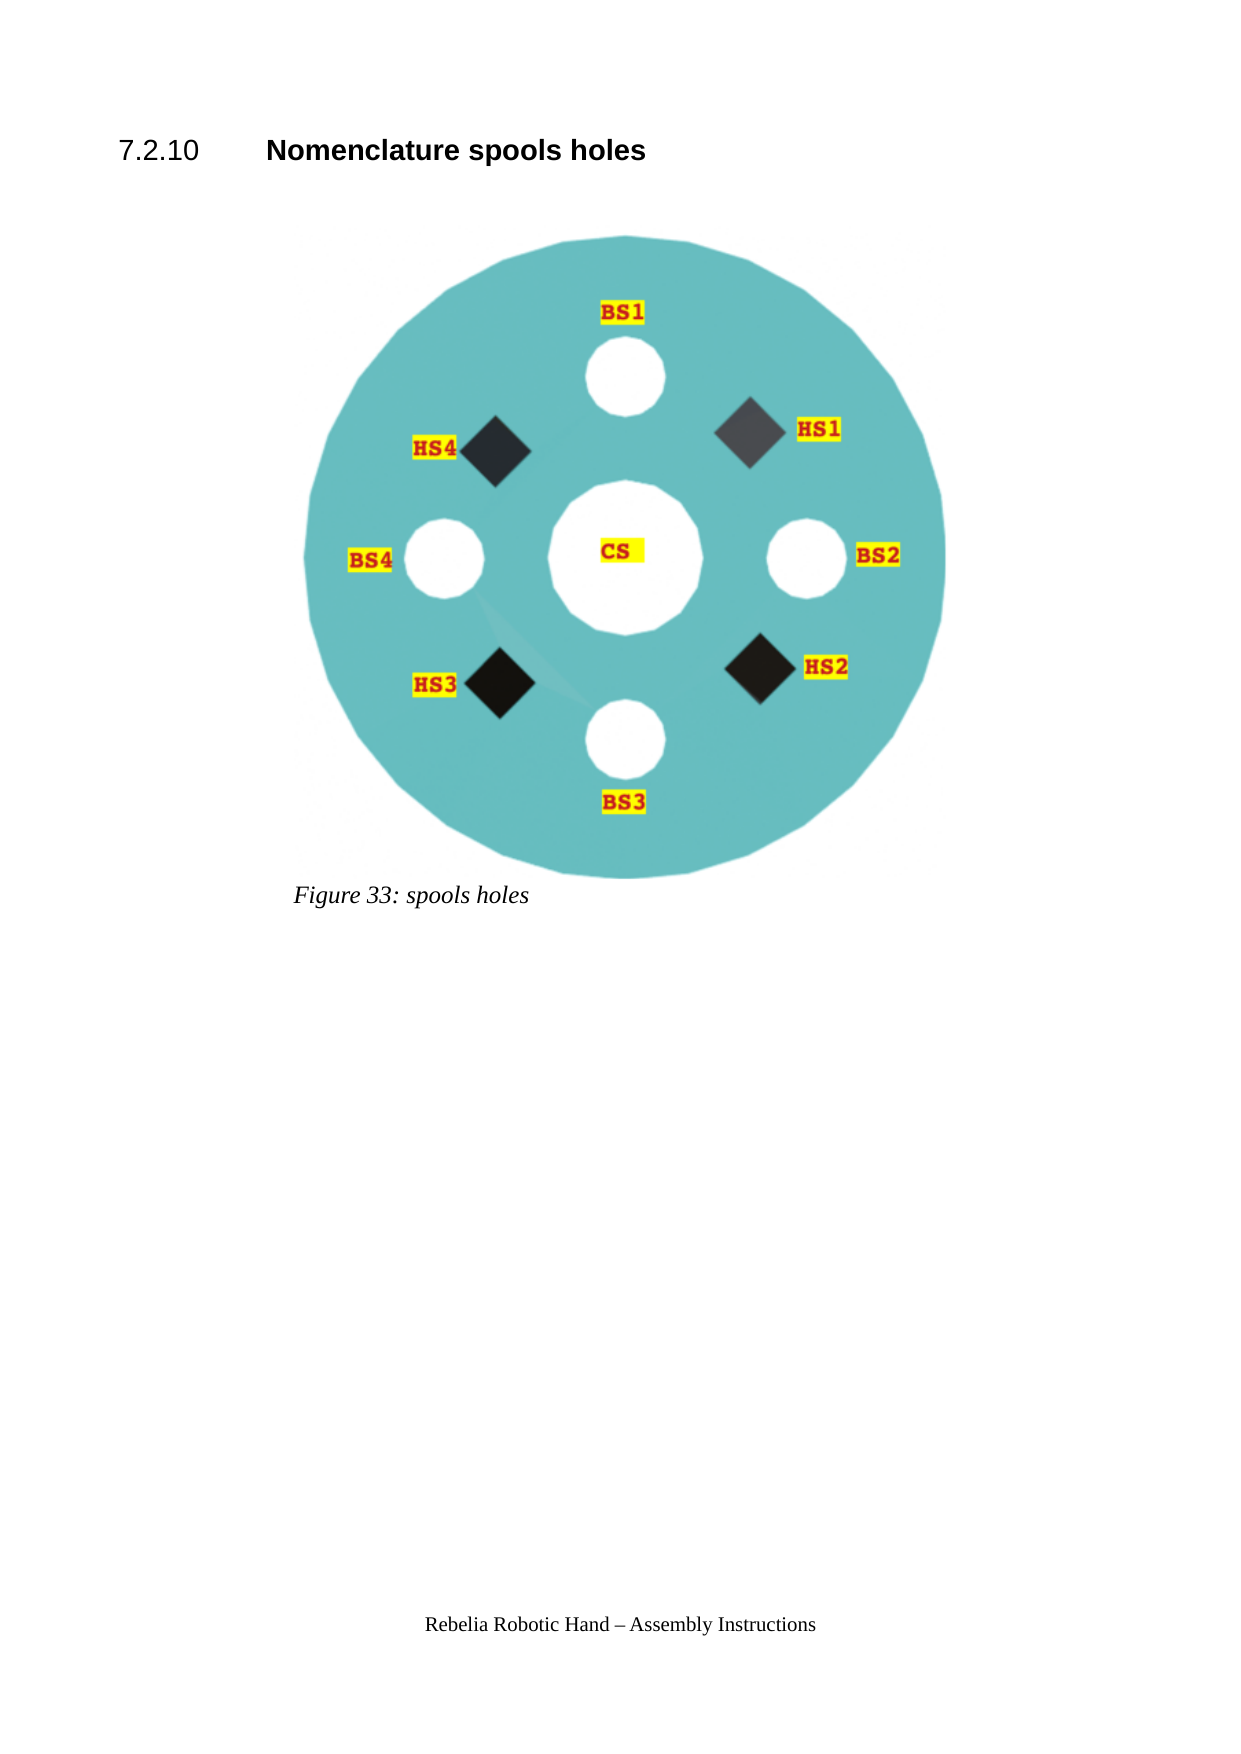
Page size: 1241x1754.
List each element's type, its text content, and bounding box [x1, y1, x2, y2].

text Figure 33: spools holes [293, 880, 948, 908]
picture [293, 220, 948, 880]
subtitle Nomenclature spools holes [118, 133, 1123, 166]
